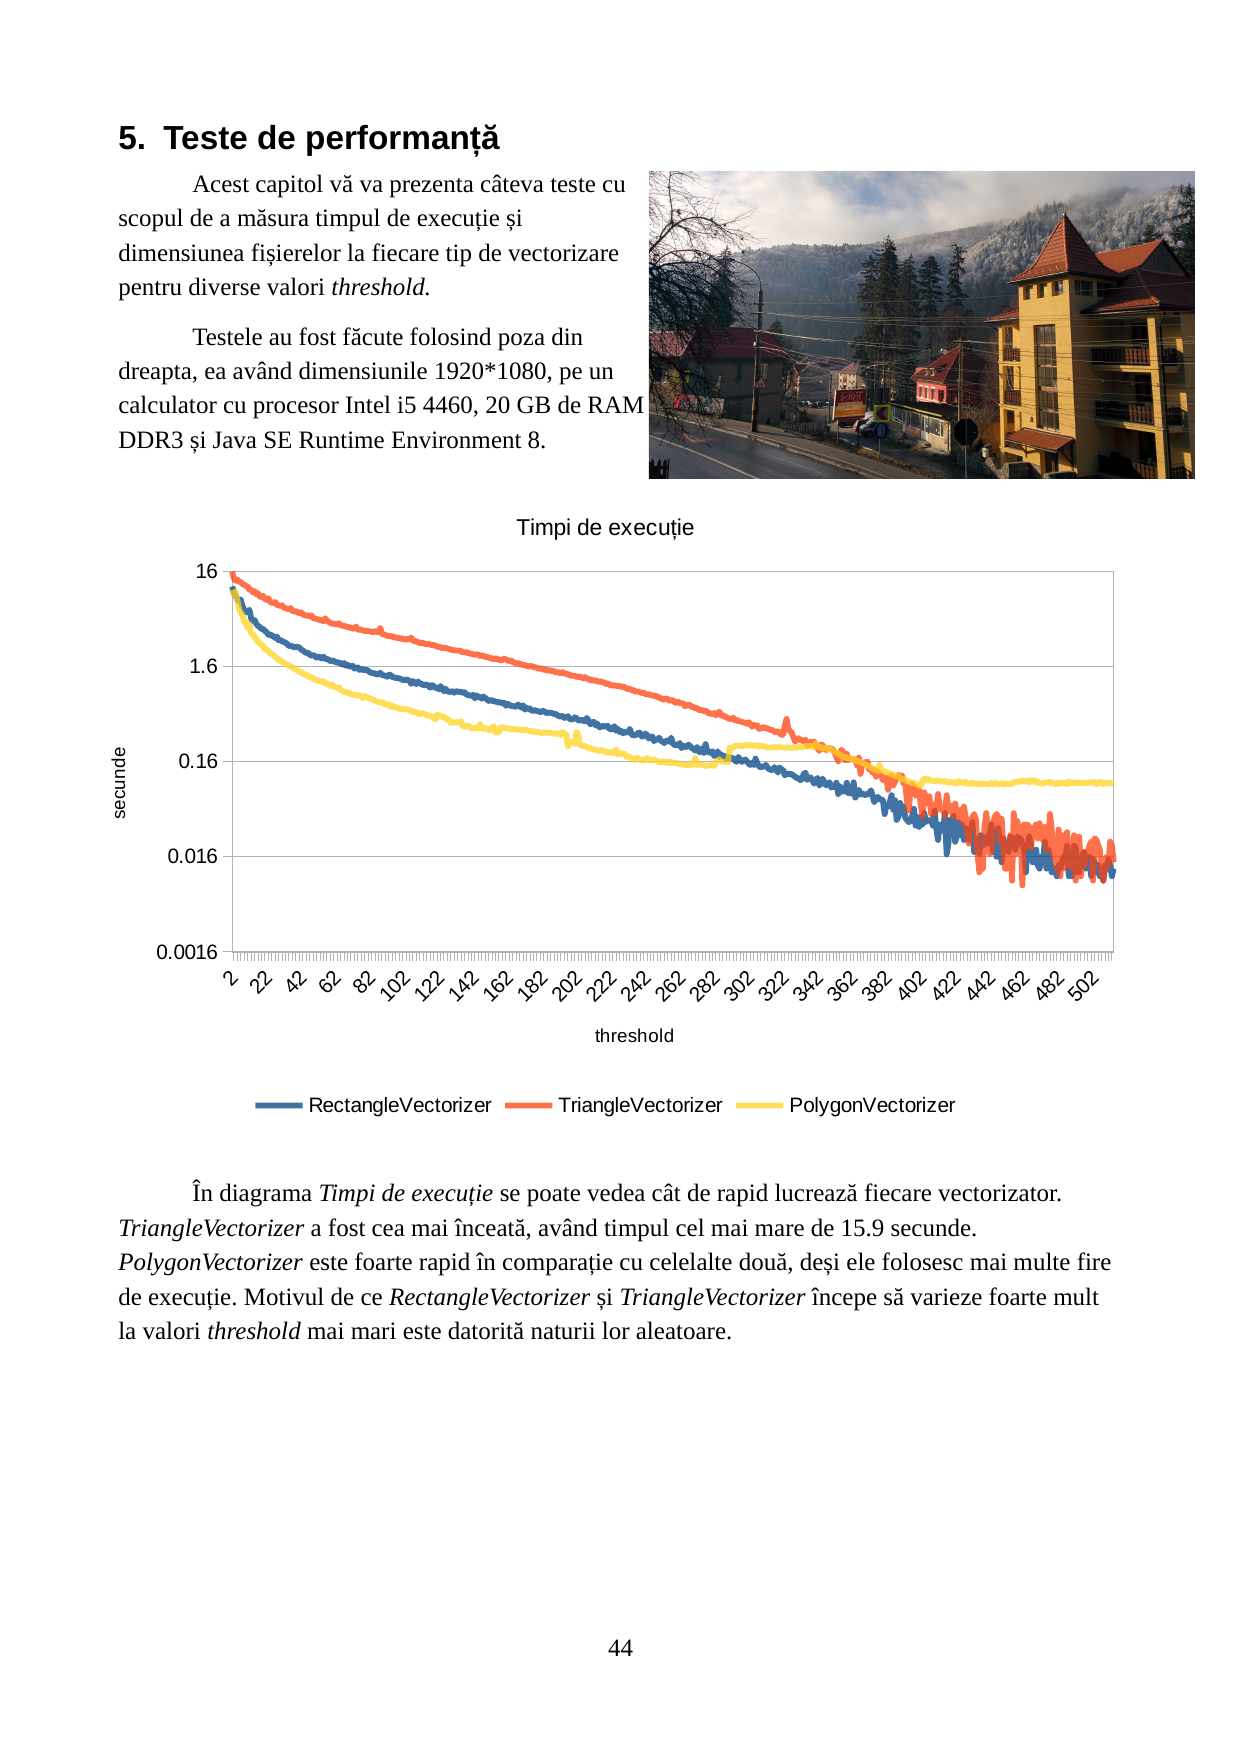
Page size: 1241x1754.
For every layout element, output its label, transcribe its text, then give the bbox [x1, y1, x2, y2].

text Testele au fost făcute folosind poza din dreapta, ea având dimensiunile 1920*1080, pe un calculator cu procesor Intel i5 4460, 20 GB de RAM DDR3 și Java SE Runtime Environment 8. [118, 322, 648, 454]
text În diagrama Timpi de execuție se poate vedea cât de rapid lucrează fiecare vectorizator. TriangleVectorizer a fost cea mai înceată, având timpul cel mai mare de 15.9 secunde. PolygonVectorizer este foarte rapid în comparație cu celelalte două, deși ele folosesc mai multe fire de execuție. Motivul de ce RectangleVectorizer și TriangleVectorizer începe să varieze foarte mult la valori threshold mai mari este datorită naturii lor aleatoare. [118, 1178, 1122, 1345]
picture [648, 171, 1195, 479]
text Acest capitol vă va prezenta câteva teste cu scopul de a măsura timpul de execuție și dimensiunea fișierelor la fiecare tip de vectorizare pentru diverse valori threshold. [118, 169, 1122, 301]
subtitle Teste de performanță [118, 118, 1122, 157]
